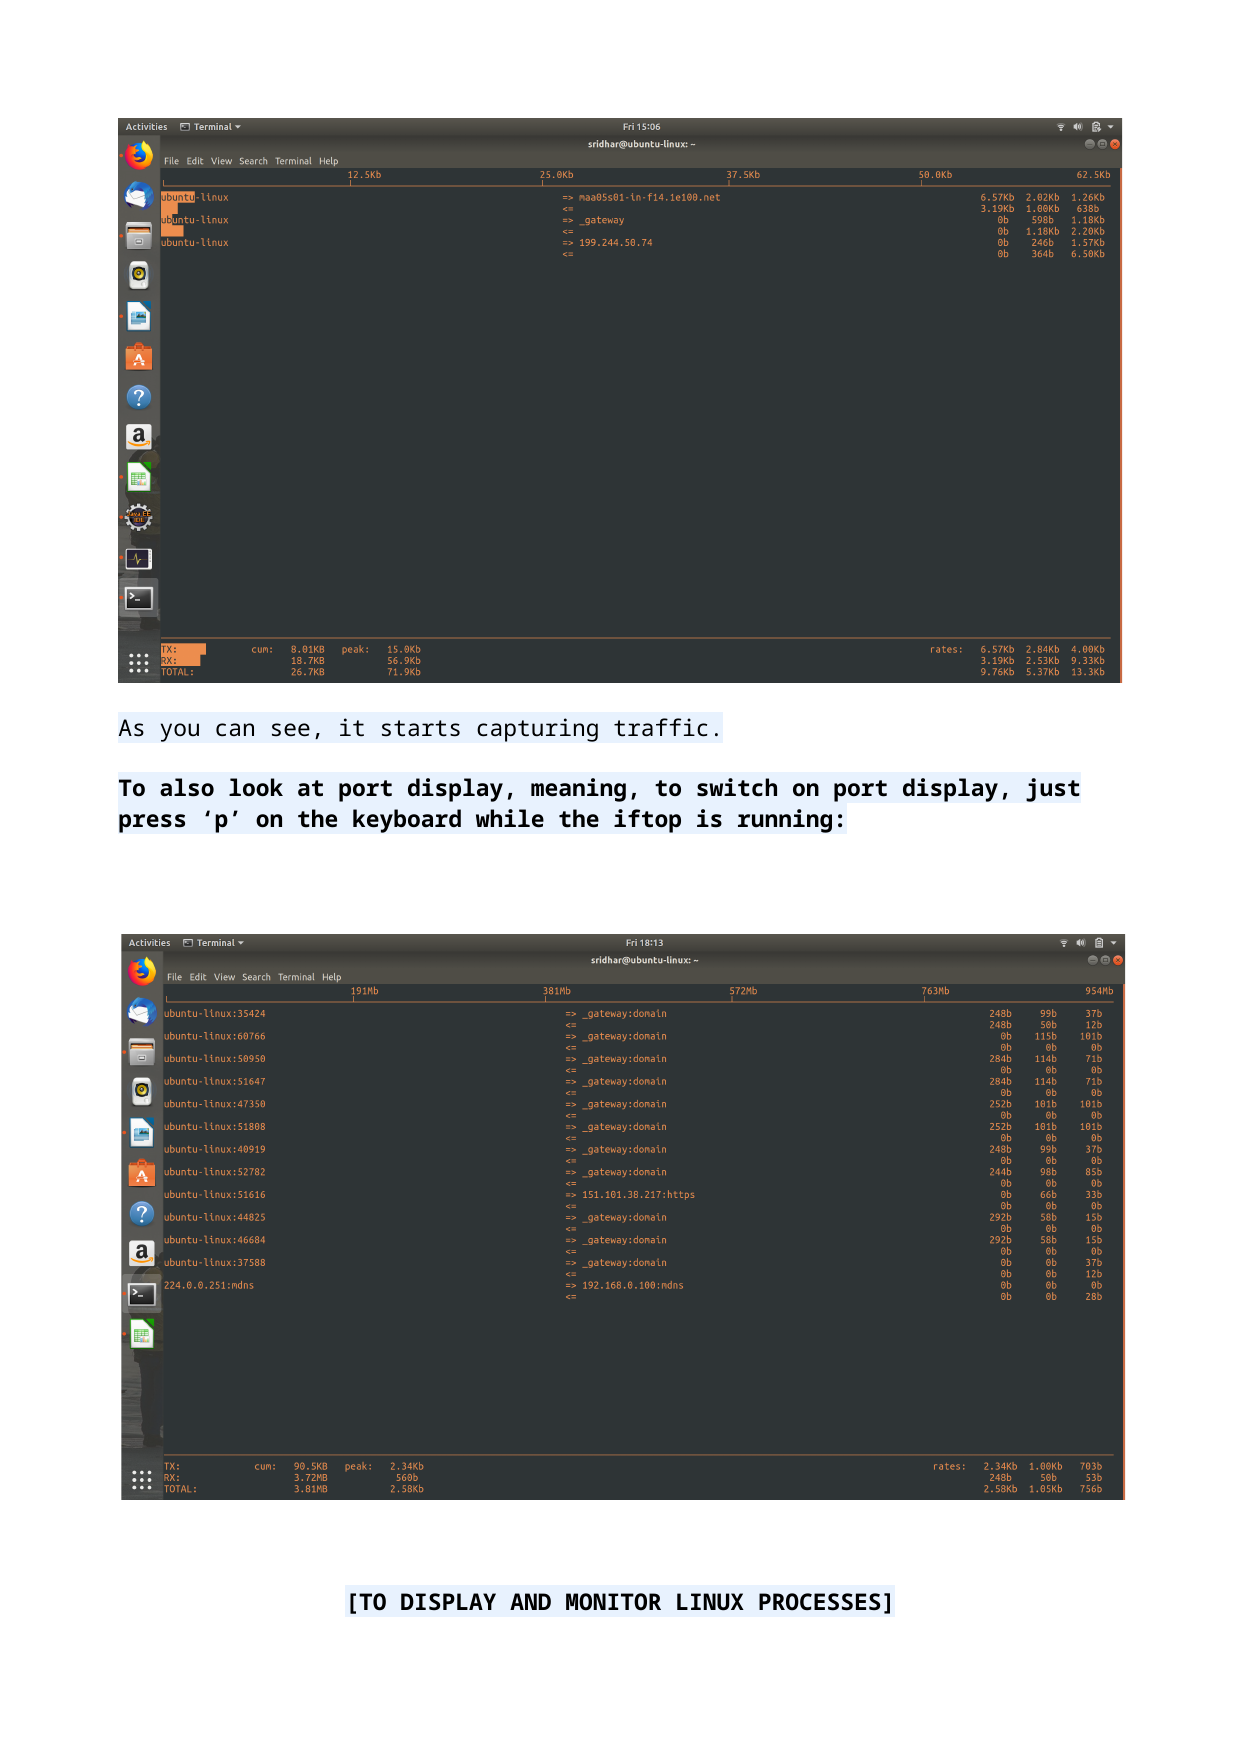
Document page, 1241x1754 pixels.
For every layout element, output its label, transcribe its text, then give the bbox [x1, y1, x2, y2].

picture [121, 934, 1126, 1500]
text [TO DISPLAY AND MONITOR LINUX PROCESSES] [118, 1585, 1122, 1617]
text As you can see, it starts capturing traffic. [118, 712, 1122, 743]
picture [118, 118, 1123, 683]
text To also look at port display, meaning, to switch on port display, just press ‘p’ on the keyboard while the iftop is running: [118, 772, 1122, 834]
